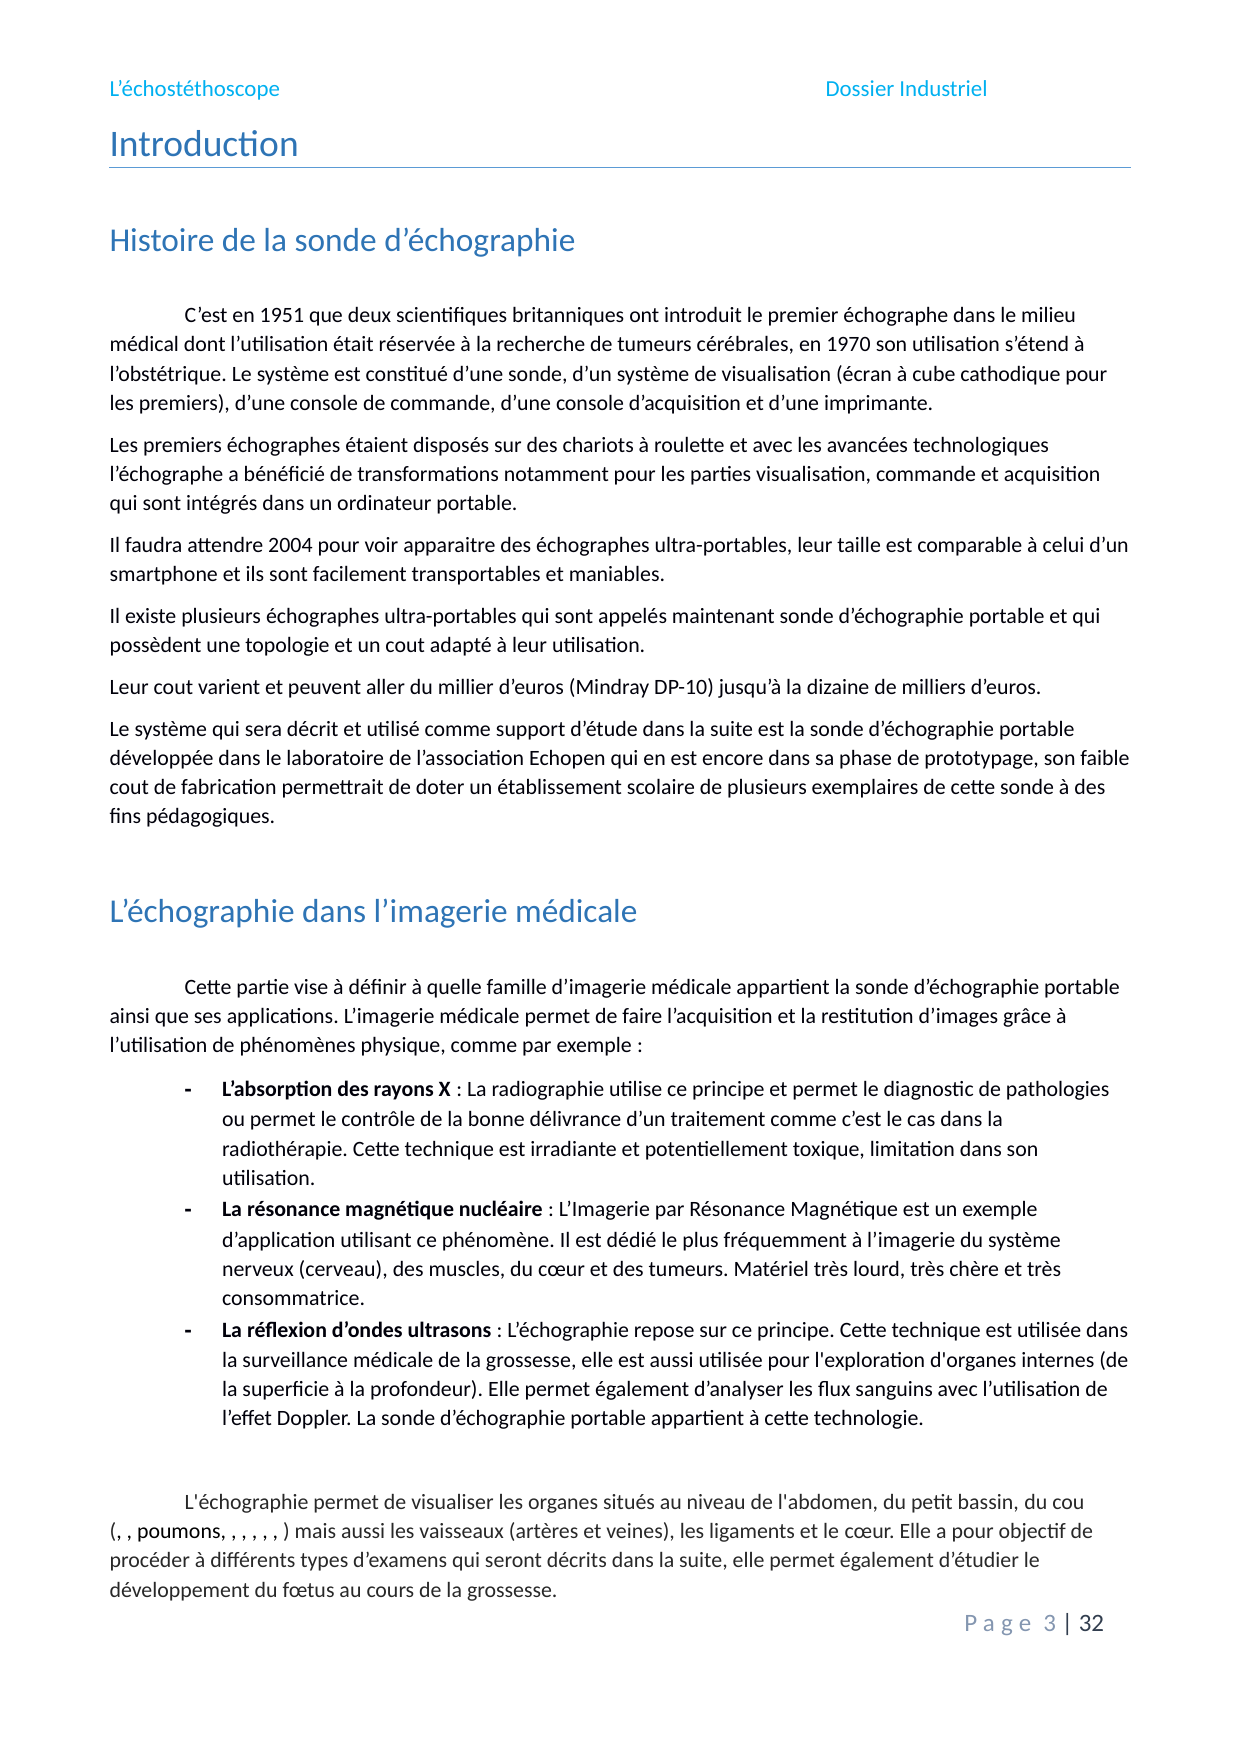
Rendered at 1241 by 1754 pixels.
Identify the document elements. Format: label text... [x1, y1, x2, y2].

subtitle L’échographie dans l’imagerie médicale [109, 890, 1131, 931]
list La résonance magnétique nucléaire : L’Imagerie par Résonance Magnétique est un exemple d’application utilisant ce phénomène. Il est dédié le plus fréquemment à l’imagerie du système nerveux (cerveau), des muscles, du cœur et des tumeurs. Matériel très lourd, très chère et très consommatrice. [184, 1193, 1131, 1311]
text Leur cout varient et peuvent aller du millier d’euros (Mindray DP-10) jusqu’à la dizaine de milliers d’euros. [109, 673, 1131, 700]
subtitle Histoire de la sonde d’échographie [109, 219, 1131, 259]
text Le système qui sera décrit et utilisé comme support d’étude dans la suite est la sonde d’échographie portable développée dans le laboratoire de l’association Echopen qui en est encore dans sa phase de prototypage, son faible cout de fabrication permettrait de doter un établissement scolaire de plusieurs exemplaires de cette sonde à des fins pédagogiques. [109, 715, 1131, 829]
text C’est en 1951 que deux scientifiques britanniques ont introduit le premier échographe dans le milieu médical dont l’utilisation était réservée à la recherche de tumeurs cérébrales, en 1970 son utilisation s’étend à l’obstétrique. Le système est constitué d’une sonde, d’un système de visualisation (écran à cube cathodique pour les premiers), d’une console de commande, d’une console d’acquisition et d’une imprimante. [109, 301, 1131, 416]
text Cette partie vise à définir à quelle famille d’imagerie médicale appartient la sonde d’échographie portable ainsi que ses applications. L’imagerie médicale permet de faire l’acquisition et la restitution d’images grâce à l’utilisation de phénomènes physique, comme par exemple : [109, 973, 1131, 1058]
text L'échographie permet de visualiser les organes situés au niveau de l'abdomen, du petit bassin, du cou (thyroïde, ganglions, poumons, foie, rate, pancréas, reins, vessie, organes génitaux) mais aussi les vaisseaux (artères et veines), les ligaments et le cœur. Elle a pour objectif de procéder à différents types d’examens qui seront décrits dans la suite, elle permet également d’étudier le développement du fœtus au cours de la grossesse. [109, 1488, 1131, 1603]
list La réflexion d’ondes ultrasons : L’échographie repose sur ce principe. Cette technique est utilisée dans la surveillance médicale de la grossesse, elle est aussi utilisée pour l'exploration d'organes internes (de la superficie à la profondeur). Elle permet également d’analyser les flux sanguins avec l’utilisation de l’effet Doppler. La sonde d’échographie portable appartient à cette technologie. [184, 1314, 1131, 1431]
text Les premiers échographes étaient disposés sur des chariots à roulette et avec les avancées technologiques l’échographe a bénéficié de transformations notamment pour les parties visualisation, commande et acquisition qui sont intégrés dans un ordinateur portable. [109, 431, 1131, 516]
text Il faudra attendre 2004 pour voir apparaitre des échographes ultra-portables, leur taille est comparable à celui d’un smartphone et ils sont facilement transportables et maniables. [109, 531, 1131, 587]
text Il existe plusieurs échographes ultra-portables qui sont appelés maintenant sonde d’échographie portable et qui possèdent une topologie et un cout adapté à leur utilisation. [109, 602, 1131, 658]
subtitle Introduction [109, 119, 1131, 167]
list L’absorption des rayons X : La radiographie utilise ce principe et permet le diagnostic de pathologies ou permet le contrôle de la bonne délivrance d’un traitement comme c’est le cas dans la radiothérapie. Cette technique est irradiante et potentiellement toxique, limitation dans son utilisation. [184, 1073, 1131, 1191]
